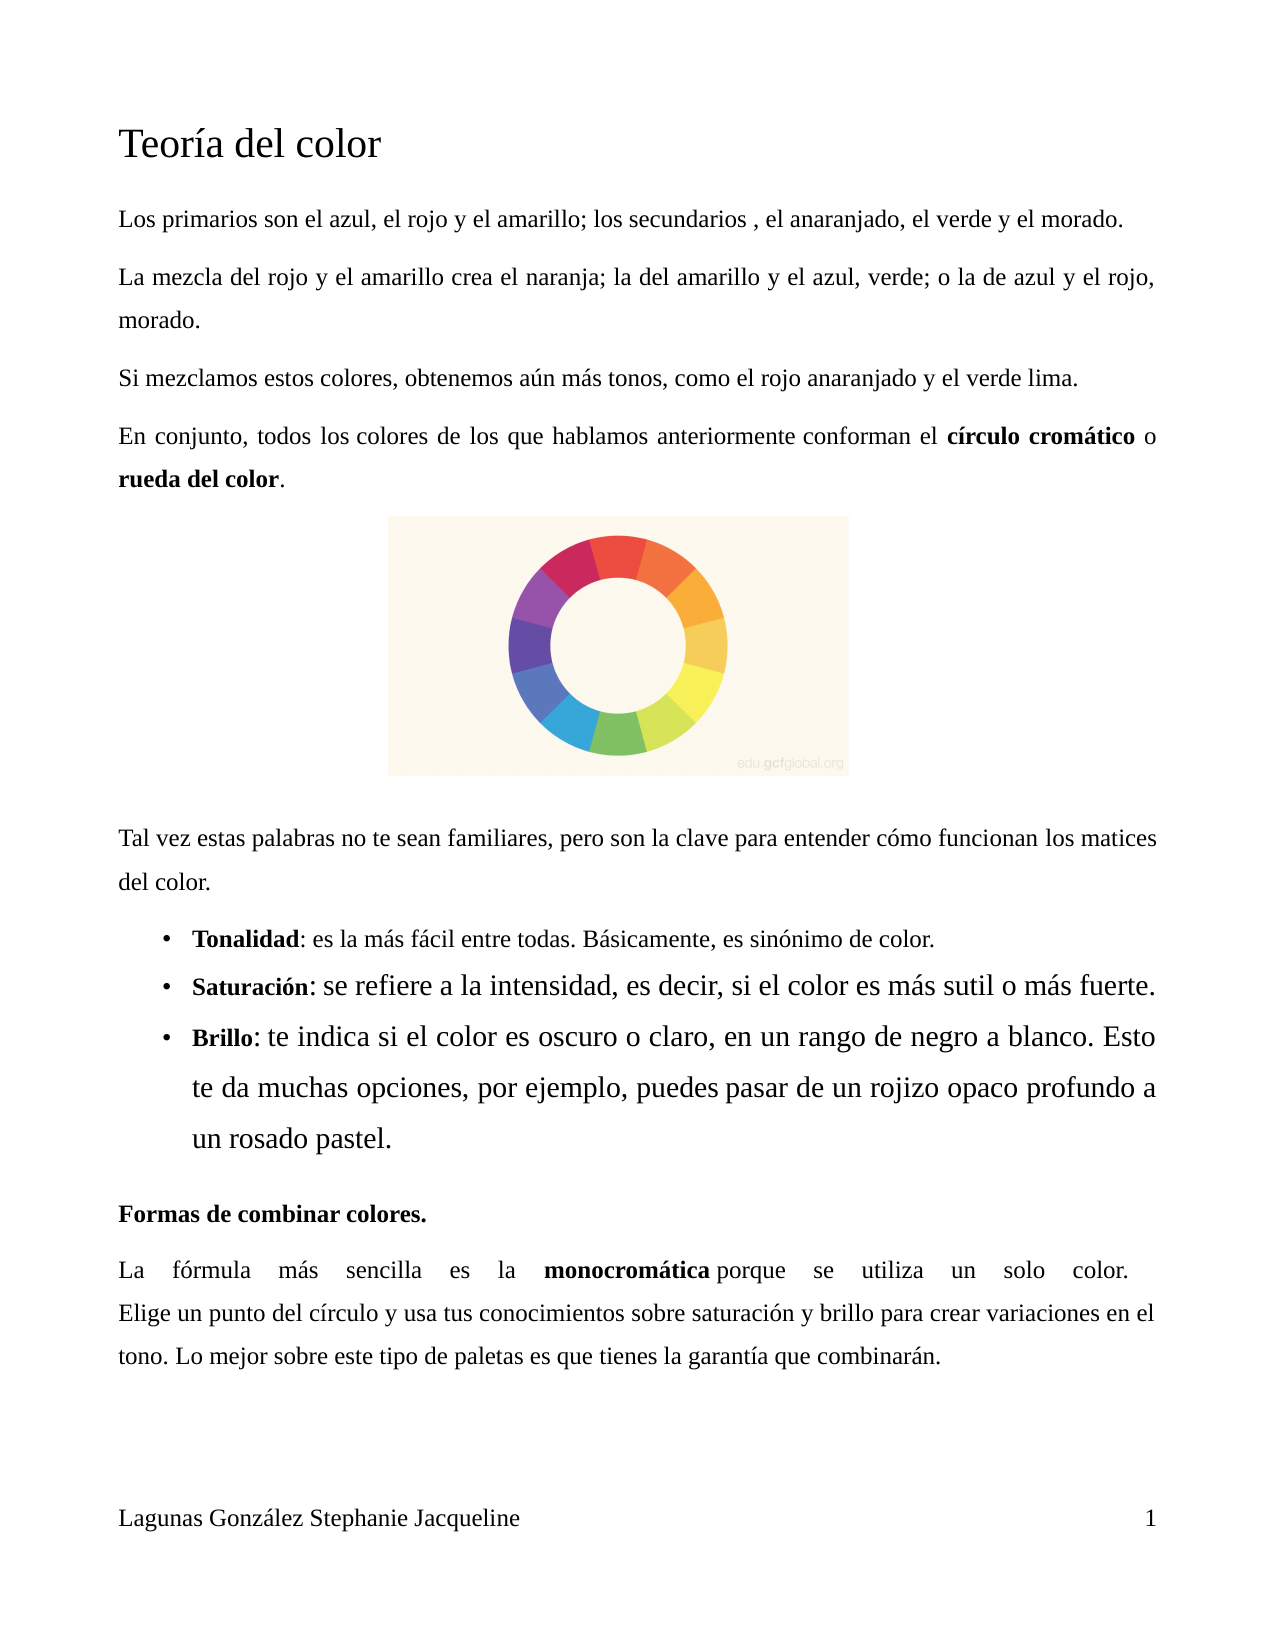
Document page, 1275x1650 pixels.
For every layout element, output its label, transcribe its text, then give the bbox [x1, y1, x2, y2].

subtitle Formas de combinar colores. [118, 1199, 1157, 1228]
list Saturación: se refiere a la intensidad, es decir, si el color es más sutil o más fuerte. [162, 967, 1157, 1002]
text Si mezclamos estos colores, obtenemos aún más tonos, como el rojo anaranjado y el verde lima. [118, 363, 1157, 392]
text Los primarios son el azul, el rojo y el amarillo; los secundarios , el anaranjado, el verde y el morado. [118, 204, 1157, 233]
text En conjunto, todos los colores de los que hablamos anteriormente conforman el círculo cromático o rueda del color. [118, 421, 1157, 493]
text Tal vez estas palabras no te sean familiares, pero son la clave para entender cómo funcionan los matices del color. [118, 823, 1157, 895]
list Tonalidad: es la más fácil entre todas. Básicamente, es sinónimo de color. [162, 924, 1157, 953]
list Brillo: te indica si el color es oscuro o claro, en un rango de negro a blanco. Esto te da muchas opciones, por ejemplo, puedes pasar de un rojizo opaco profundo a un rosado pastel. [162, 1019, 1157, 1155]
text La mezcla del rojo y el amarillo crea el naranja; la del amarillo y el azul, verde; o la de azul y el rojo, morado. [118, 262, 1157, 334]
text Teoría del color [118, 118, 1157, 166]
picture [387, 516, 849, 776]
text La fórmula más sencilla es la monocromática porque se utiliza un solo color. Elige un punto del círculo y usa tus conocimientos sobre saturación y brillo para crear variaciones en el tono. Lo mejor sobre este tipo de paletas es que tienes la garantía que combinarán. [118, 1255, 1157, 1370]
